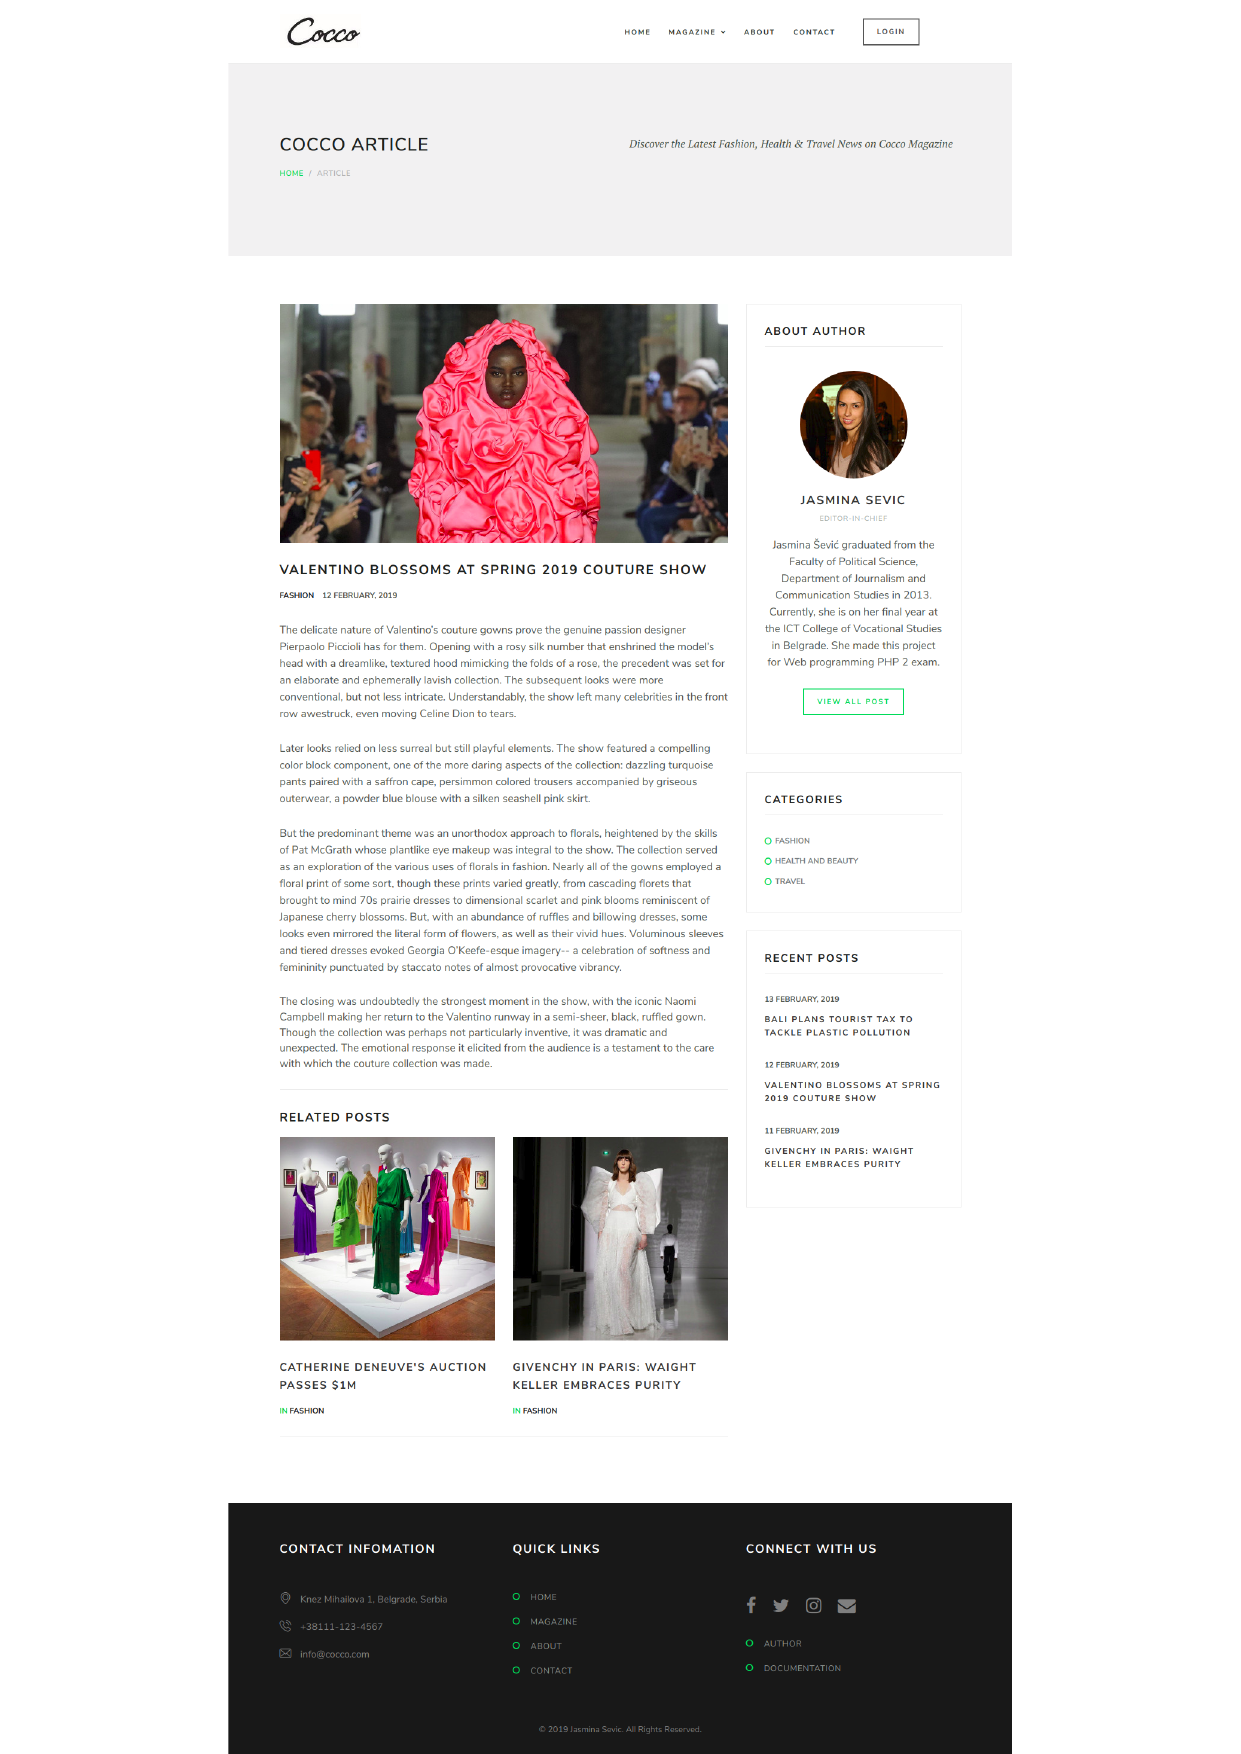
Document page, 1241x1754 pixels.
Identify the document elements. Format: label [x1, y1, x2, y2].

picture [228, 0, 1012, 1754]
